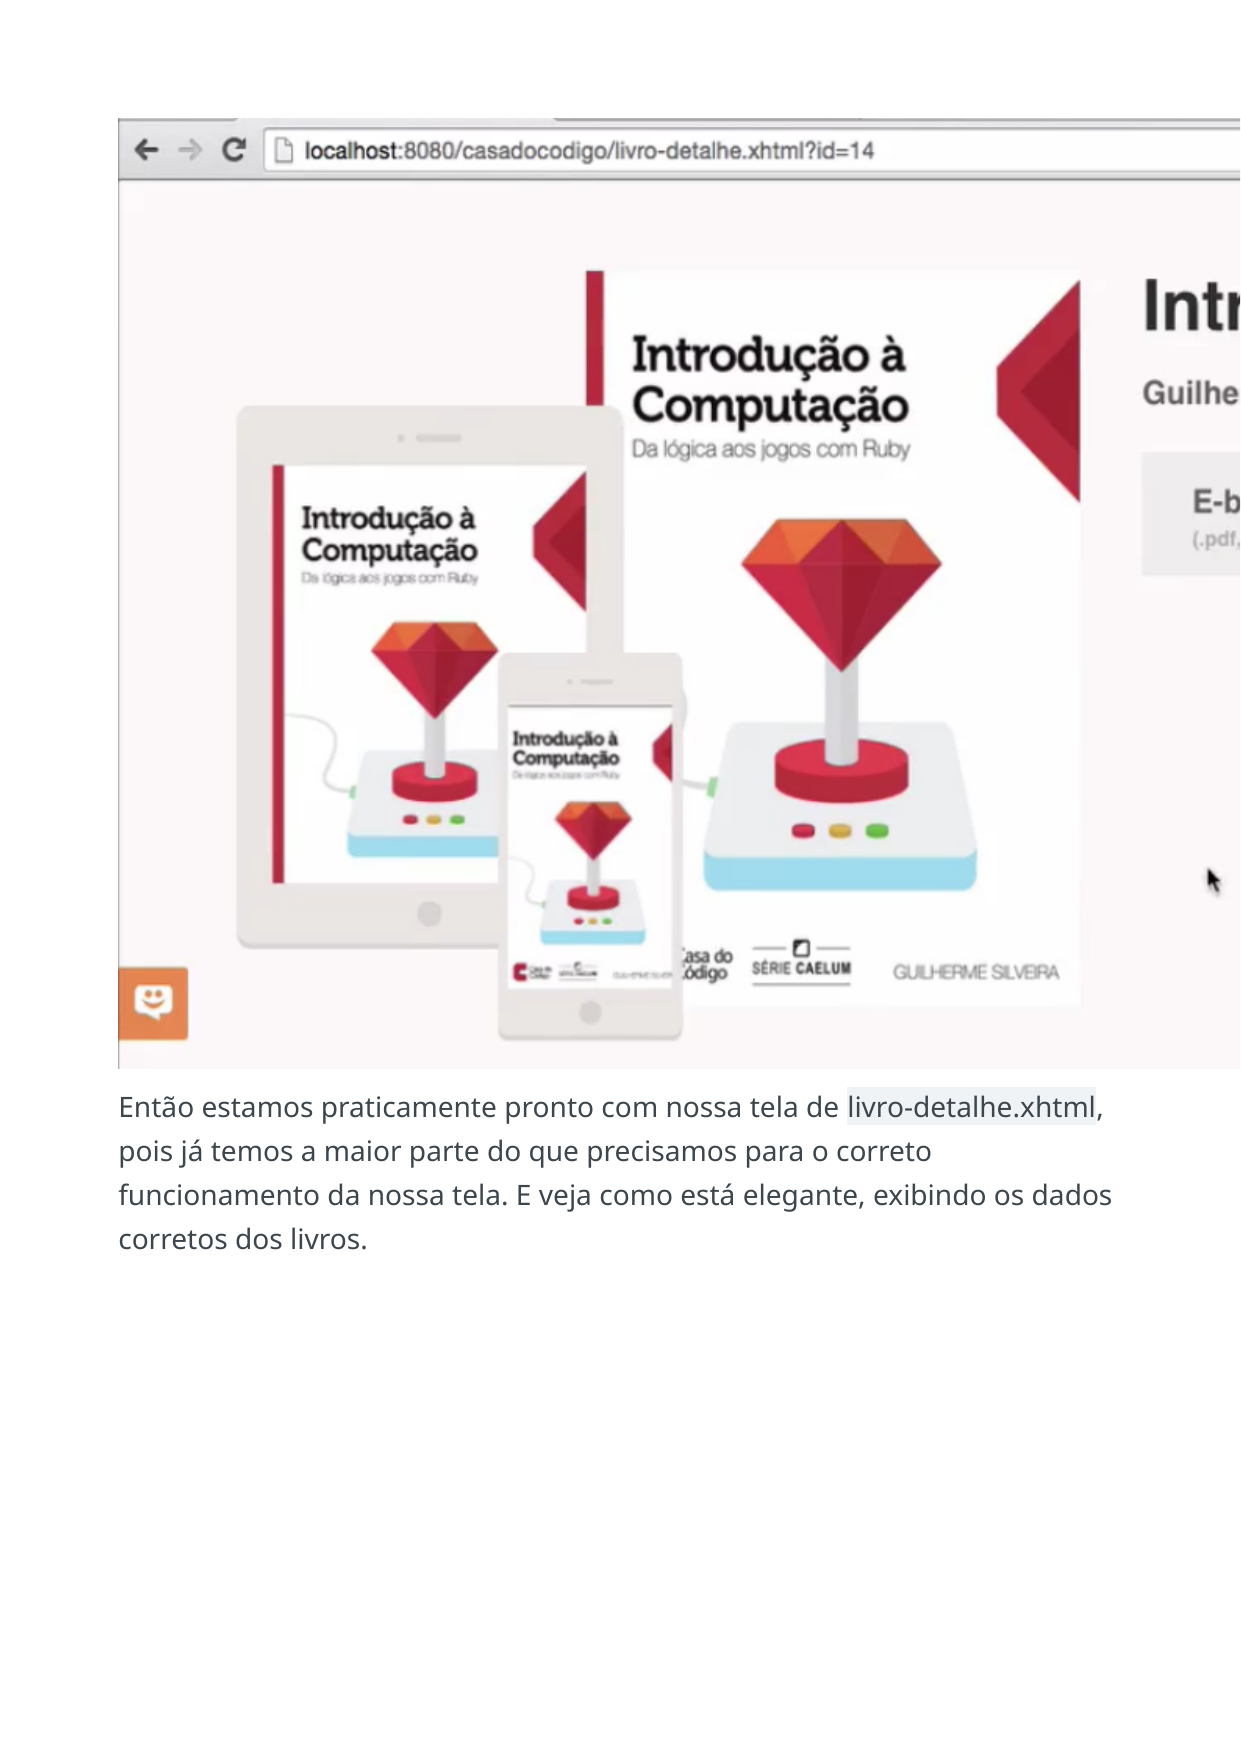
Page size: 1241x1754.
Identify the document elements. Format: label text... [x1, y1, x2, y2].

picture [118, 118, 1241, 1069]
text Então estamos praticamente pronto com nossa tela de livro-detalhe.xhtml, pois já temos a maior parte do que precisamos para o correto funcionamento da nossa tela. E veja como está elegante, exibindo os dados corretos dos livros. [118, 1087, 1122, 1257]
